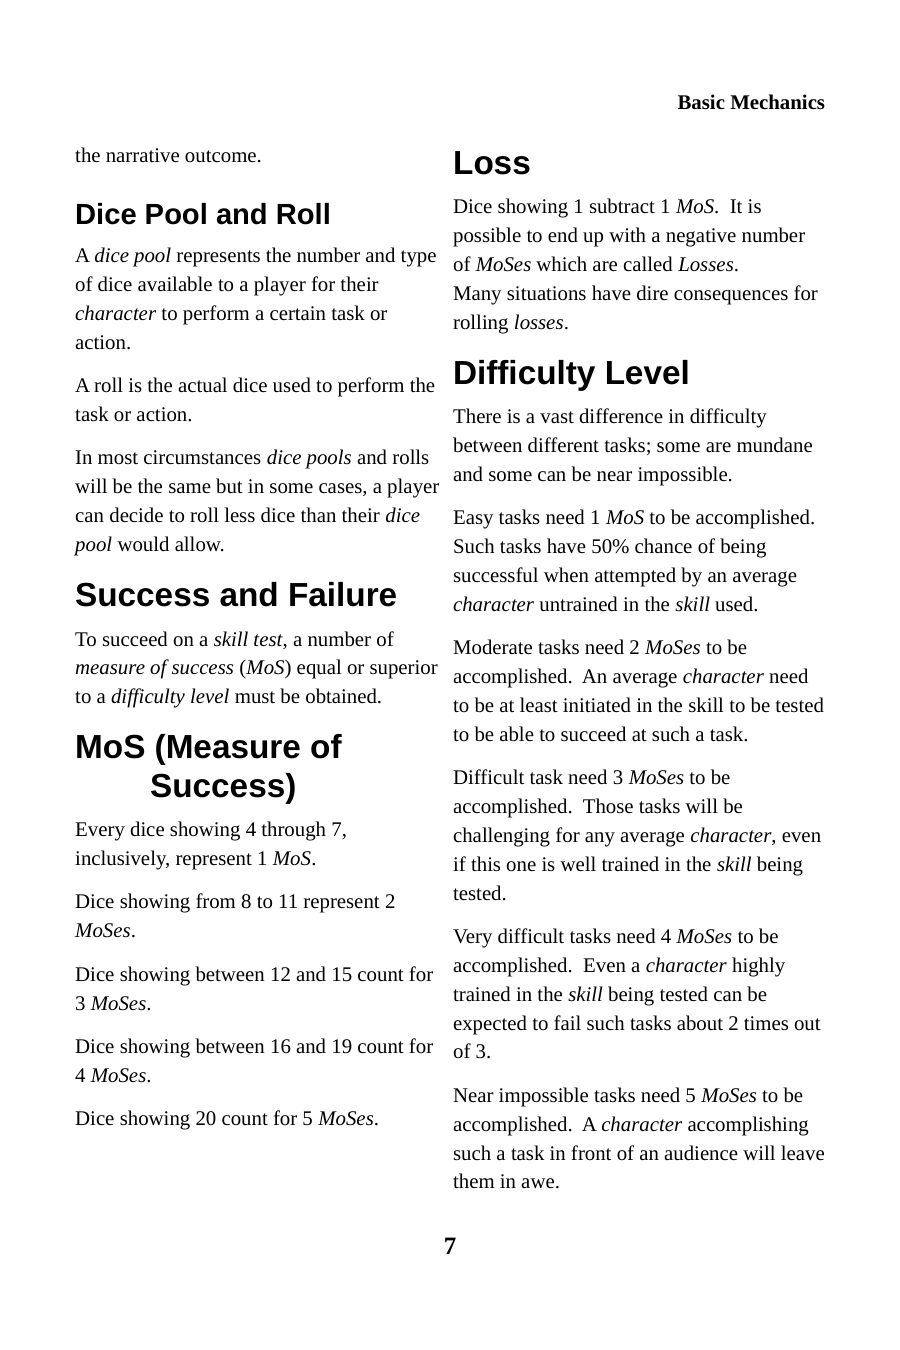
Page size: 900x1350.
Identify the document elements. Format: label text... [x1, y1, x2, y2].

text In most circumstances dice pools and rolls will be the same but in some cases, a player can decide to roll less dice than their dice pool would allow. [75, 446, 447, 556]
text Dice showing between 16 and 19 count for 4 MoSes. [75, 1034, 447, 1087]
text Dice showing between 12 and 15 count for 3 MoSes. [75, 962, 447, 1014]
text There is a vast difference in difficulty between different tasks; some are mundane and some can be near impossible. [453, 404, 825, 486]
text Near impossible tasks need 5 MoSes to be accomplished. A character accomplishing such a task in front of an audience will leave them in awe. [453, 1083, 825, 1193]
subtitle Dice Pool and Roll [75, 197, 447, 231]
text Difficult task need 3 MoSes to be accomplished. Those tasks will be challenging for any average character, even if this one is well trained in the skill being tested. [453, 765, 825, 905]
text Dice showing 1 subtract 1 MoS. It is possible to end up with a negative number of MoSes which are called Losses. Many situations have dire consequences for rolling losses. [453, 194, 825, 334]
subtitle Success and Failure [75, 576, 447, 614]
text A roll is the actual dice used to perform the task or action. [75, 373, 447, 426]
text Dice showing from 8 to 11 represent 2 MoSes. [75, 889, 447, 942]
text Every dice showing 4 through 7, inclusively, represent 1 MoS. [75, 817, 447, 870]
text Dice showing 20 count for 5 MoSes. [75, 1106, 447, 1130]
text Moderate tasks need 2 MoSes to be accomplished. An average character need to be at least initiated in the skill to be tested to be able to succeed at such a task. [453, 635, 825, 746]
subtitle MoS (Measure of Success) [75, 728, 447, 804]
text Very difficult tasks need 4 MoSes to be accomplished. Even a character highly trained in the skill being tested can be expected to fail such tasks about 2 times out of 3. [453, 924, 825, 1063]
text To succeed on a skill test, a number of measure of success (MoS) equal or superior to a difficulty level must be obtained. [75, 626, 447, 708]
text Easy tasks need 1 MoS to be accomplished. Such tasks have 50% chance of being successful when attempted by an average character untrained in the skill used. [453, 505, 825, 616]
subtitle Loss [453, 143, 825, 182]
text A dice pool represents the number and type of dice available to a player for their character to perform a certain task or action. [75, 243, 447, 354]
subtitle Difficulty Level [453, 353, 825, 392]
text the narrative outcome. [75, 143, 447, 167]
